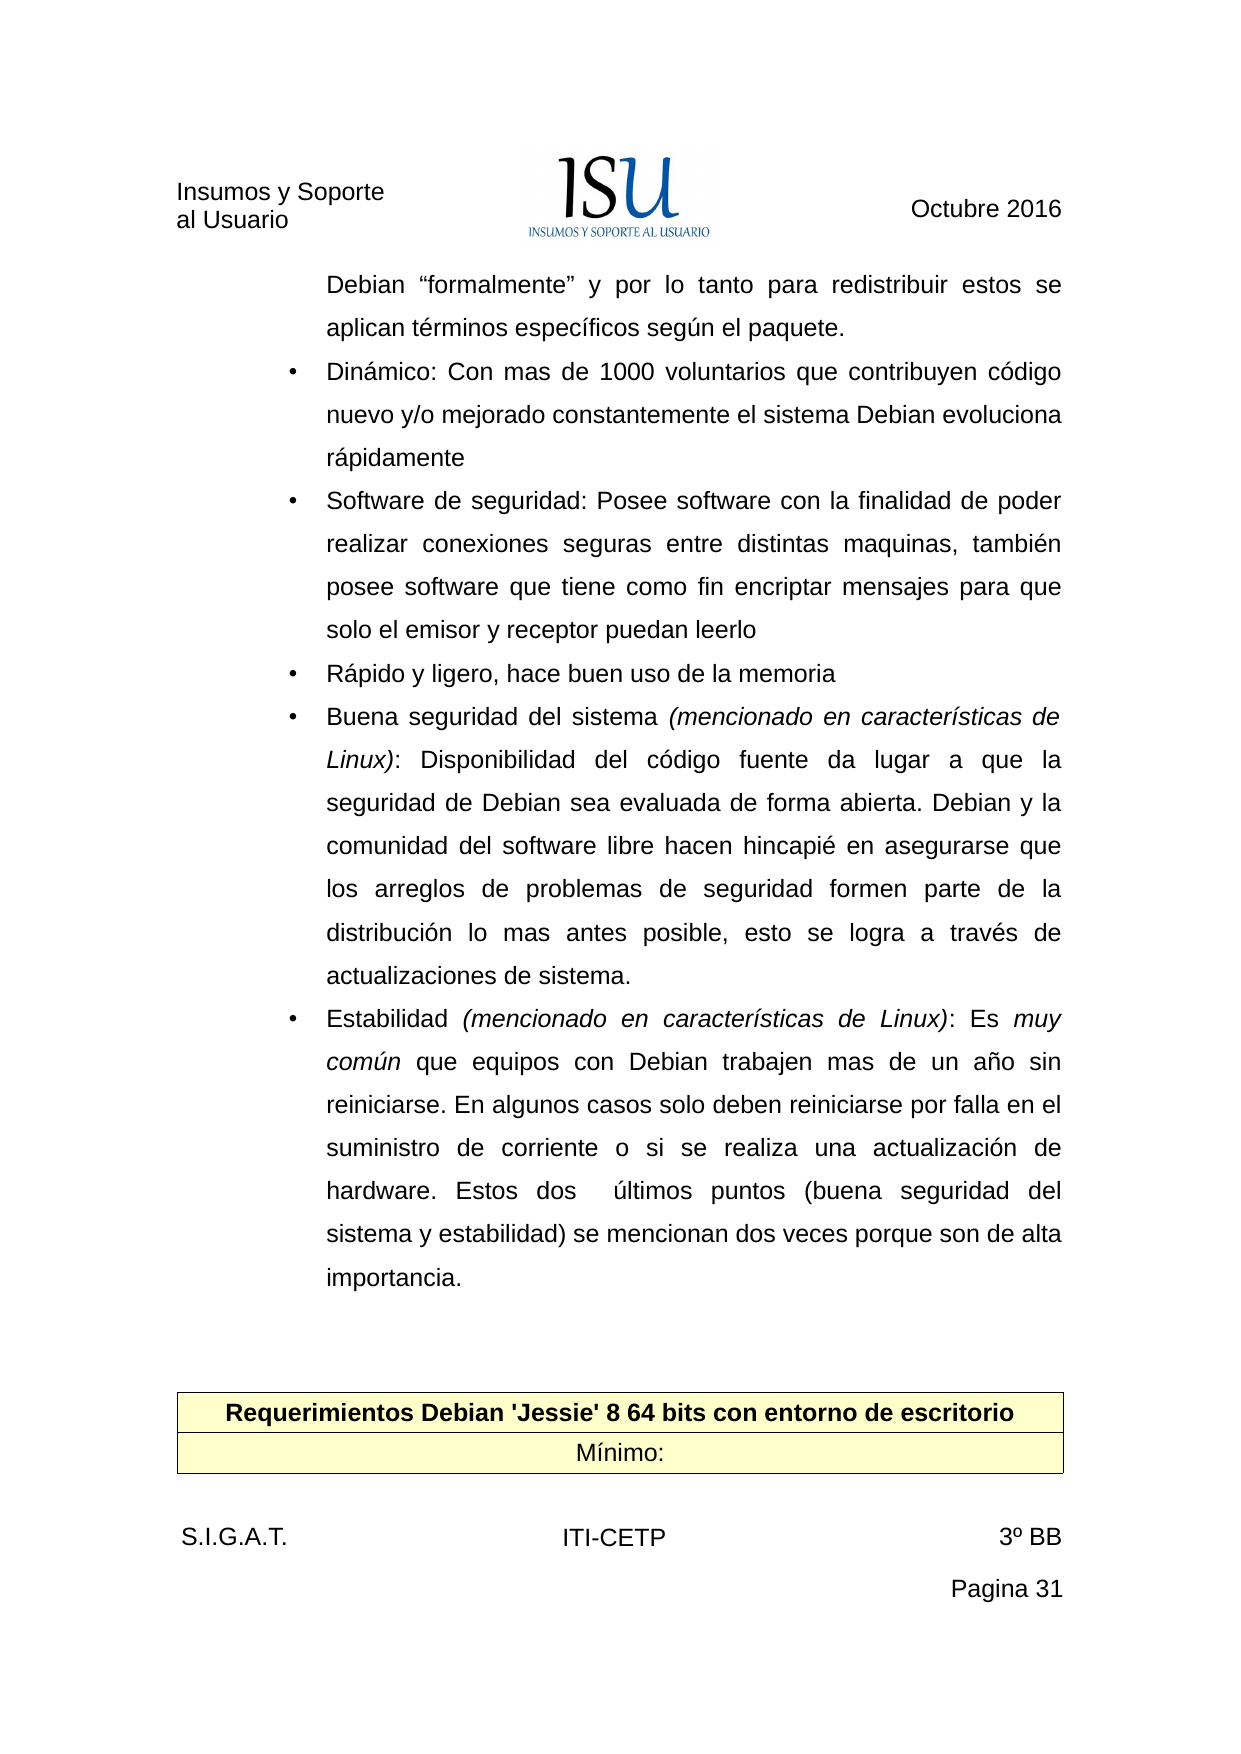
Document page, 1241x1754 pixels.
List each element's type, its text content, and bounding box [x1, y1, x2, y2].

table_header Requerimientos Debian 'Jessie' 8 64 bits con entorno de escritorio [178, 1393, 1063, 1432]
picture [517, 138, 723, 252]
list Software de seguridad: Posee software con la finalidad de poder realizar conexiones seguras entre distintas maquinas, también posee software que tiene como fin encriptar mensajes para que solo el emisor y receptor puedan leerlo [288, 486, 1063, 644]
list Dinámico: Con mas de 1000 voluntarios que contribuyen código nuevo y/o mejorado constantemente el sistema Debian evoluciona rápidamente [288, 356, 1063, 472]
list Debian “formalmente” y por lo tanto para redistribuir estos se aplican términos específicos según el paquete. [288, 270, 1063, 342]
list Buena seguridad del sistema (mencionado en características de Linux): Disponibilidad del código fuente da lugar a que la seguridad de Debian sea evaluada de forma abierta. Debian y la comunidad del software libre hacen hincapié en asegurarse que los arreglos de problemas de seguridad formen parte de la distribución lo mas antes posible, esto se logra a través de actualizaciones de sistema. [288, 702, 1063, 989]
table_cell Mínimo: [178, 1433, 1063, 1473]
list Estabilidad (mencionado en características de Linux): Es muy común que equipos con Debian trabajen mas de un año sin reiniciarse. En algunos casos solo deben reiniciarse por falla en el suministro de corriente o si se realiza una actualización de hardware. Estos dos últimos puntos (buena seguridad del sistema y estabilidad) se mencionan dos veces porque son de alta importancia. [288, 1004, 1063, 1291]
list Rápido y ligero, hace buen uso de la memoria [288, 658, 1063, 687]
